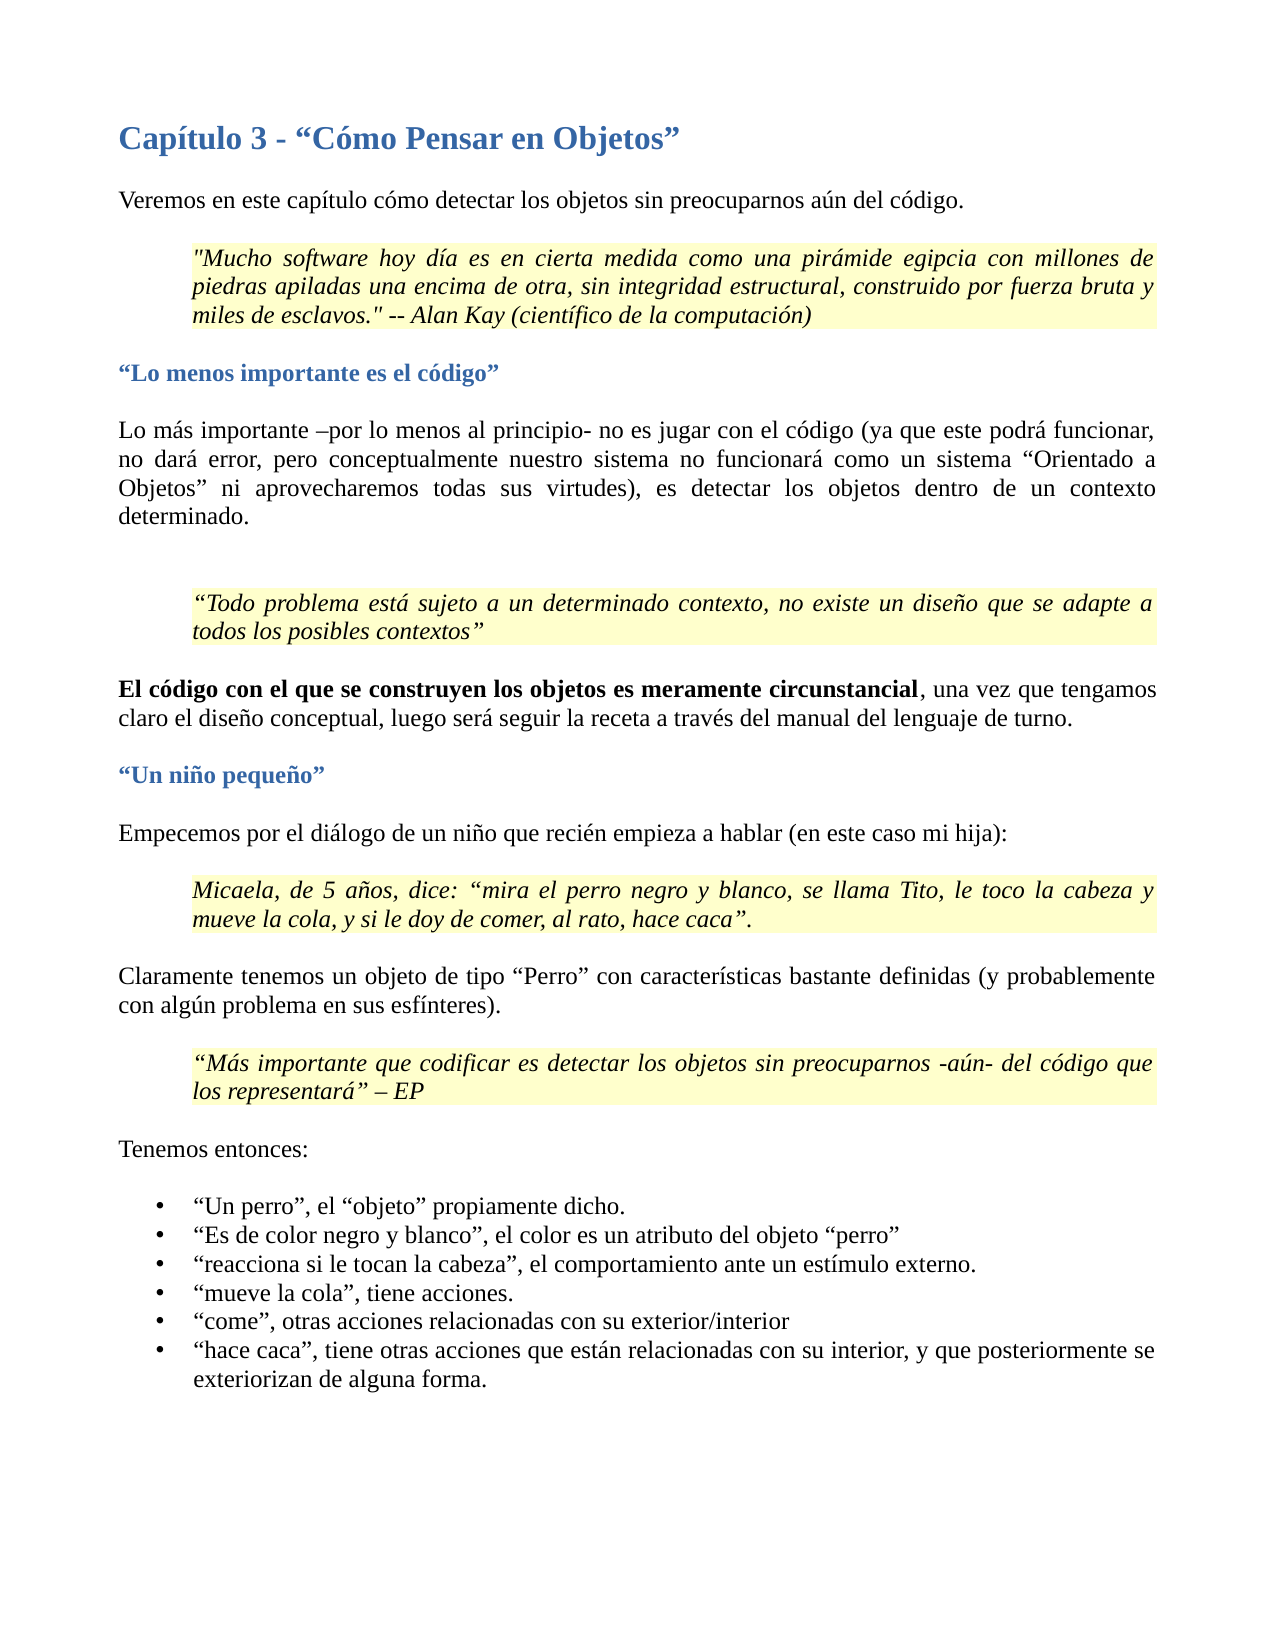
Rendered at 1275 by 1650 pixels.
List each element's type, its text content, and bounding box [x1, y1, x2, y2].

text Veremos en este capítulo cómo detectar los objetos sin preocuparnos aún del código. [118, 185, 1157, 214]
list “Un perro”, el “objeto” propiamente dicho. [156, 1191, 1157, 1220]
list “come”, otras acciones relacionadas con su exterior/interior [156, 1306, 1157, 1335]
text Tenemos entonces: [118, 1134, 1157, 1163]
list “Es de color negro y blanco”, el color es un atributo del objeto “perro” [156, 1220, 1157, 1249]
text Empecemos por el diálogo de un niño que recién empieza a hablar (en este caso mi hija): [118, 818, 1157, 846]
text Micaela, de 5 años, dice: “mira el perro negro y blanco, se llama Tito, le toco la cabeza y mueve la cola, y si le doy de comer, al rato, hace caca”. [192, 875, 1157, 933]
text Capítulo 3 - “Cómo Pensar en Objetos” [118, 118, 1157, 156]
list “mueve la cola”, tiene acciones. [156, 1278, 1157, 1306]
text “Lo menos importante es el código” [118, 358, 1157, 386]
text Lo más importante –por lo menos al principio- no es jugar con el código (ya que este podrá funcionar, no dará error, pero conceptualmente nuestro sistema no funcionará como un sistema “Orientado a Objetos” ni aprovecharemos todas sus virtudes), es detectar los objetos dentro de un contexto determinado. [118, 415, 1157, 530]
text Claramente tenemos un objeto de tipo “Perro” con características bastante definidas (y probablemente con algún problema en sus esfínteres). [118, 961, 1157, 1019]
text “Un niño pequeño” [118, 760, 1157, 789]
text "Mucho software hoy día es en cierta medida como una pirámide egipcia con millones de piedras apiladas una encima de otra, sin integridad estructural, construido por fuerza bruta y miles de esclavos." -- Alan Kay (científico de la computación) [192, 243, 1157, 329]
text “Más importante que codificar es detectar los objetos sin preocuparnos -aún- del código que los representará” – EP [192, 1048, 1157, 1105]
list “hace caca”, tiene otras acciones que están relacionadas con su interior, y que posteriormente se exteriorizan de alguna forma. [156, 1335, 1157, 1393]
text “Todo problema está sujeto a un determinado contexto, no existe un diseño que se adapte a todos los posibles contextos” [192, 588, 1157, 645]
list “reacciona si le tocan la cabeza”, el comportamiento ante un estímulo externo. [156, 1249, 1157, 1278]
text El código con el que se construyen los objetos es meramente circunstancial, una vez que tengamos claro el diseño conceptual, luego será seguir la receta a través del manual del lenguaje de turno. [118, 674, 1157, 731]
